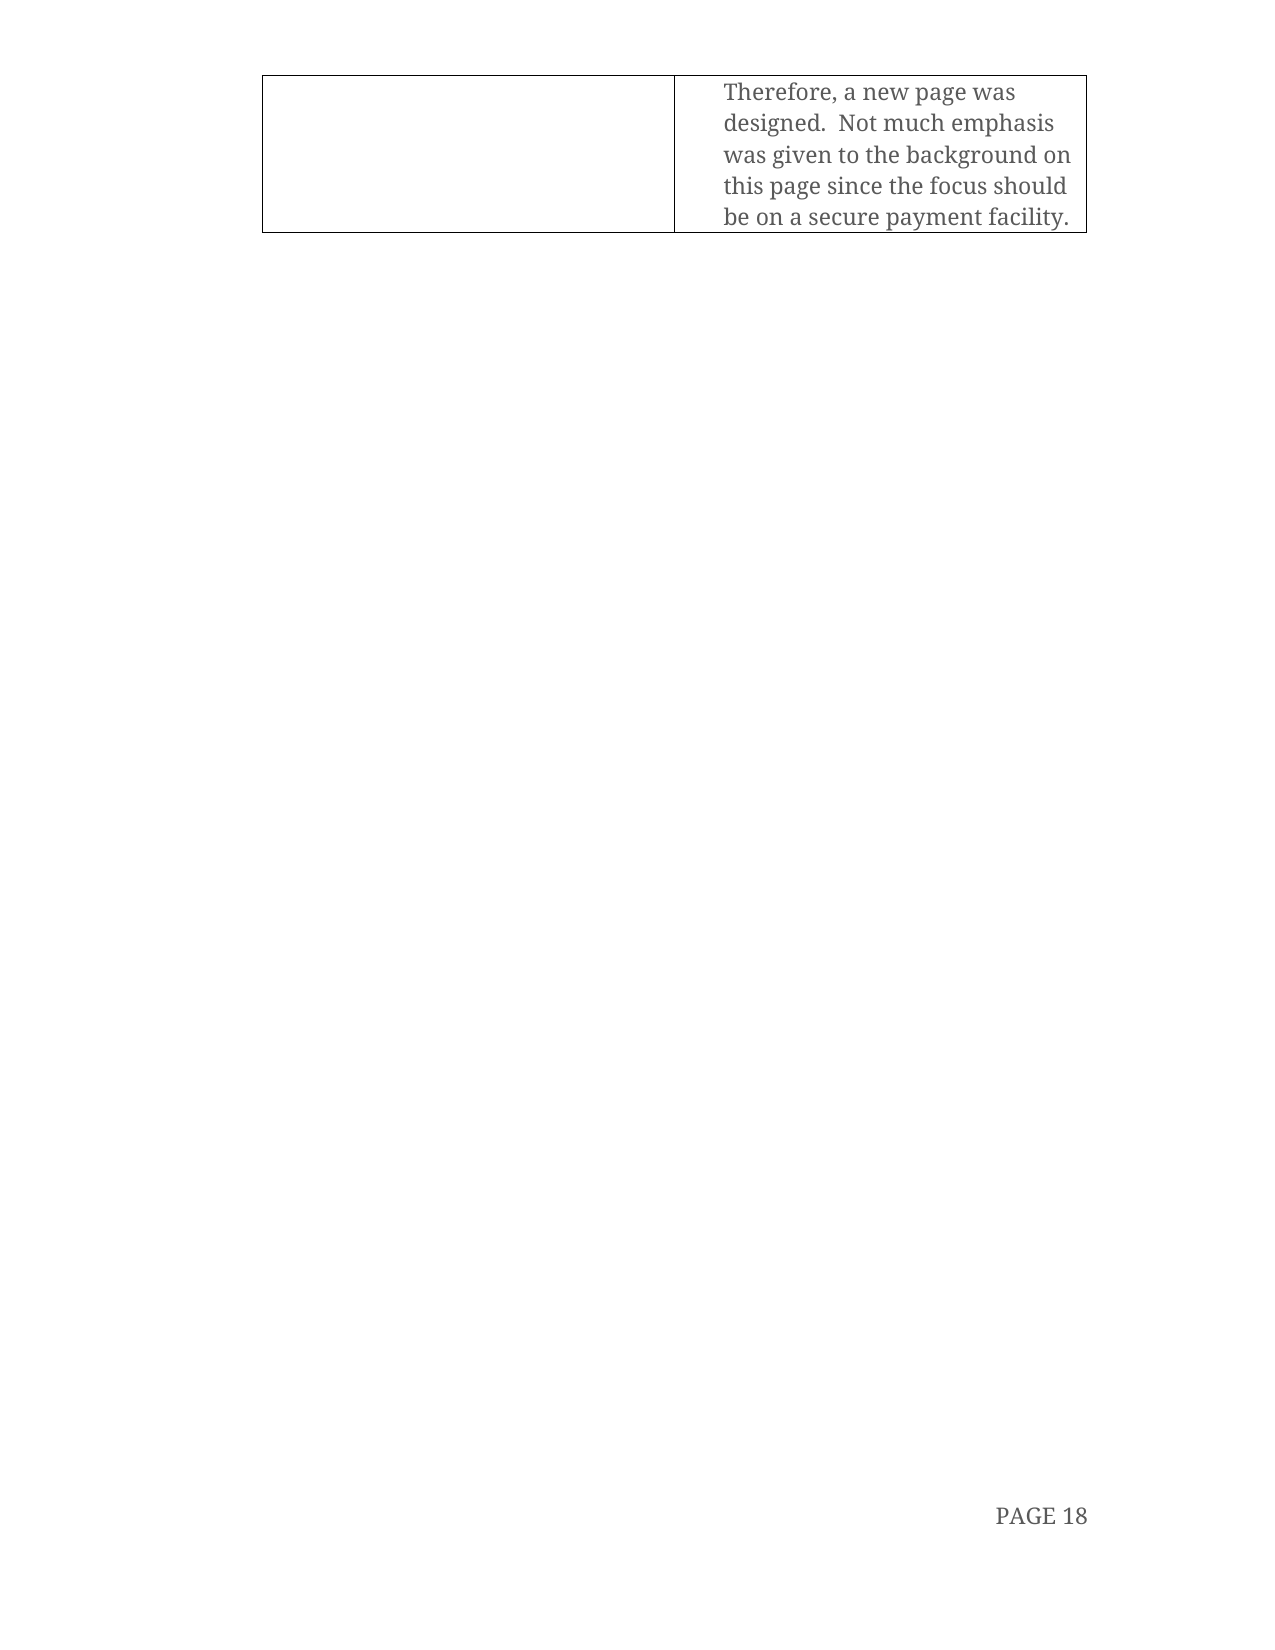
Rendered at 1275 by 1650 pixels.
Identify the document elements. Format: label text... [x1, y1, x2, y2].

table_cell [263, 76, 674, 232]
table_cell Therefore, a new page was designed. Not much emphasis was given to the background on this page since the focus should be on a secure payment facility. [675, 76, 1086, 232]
